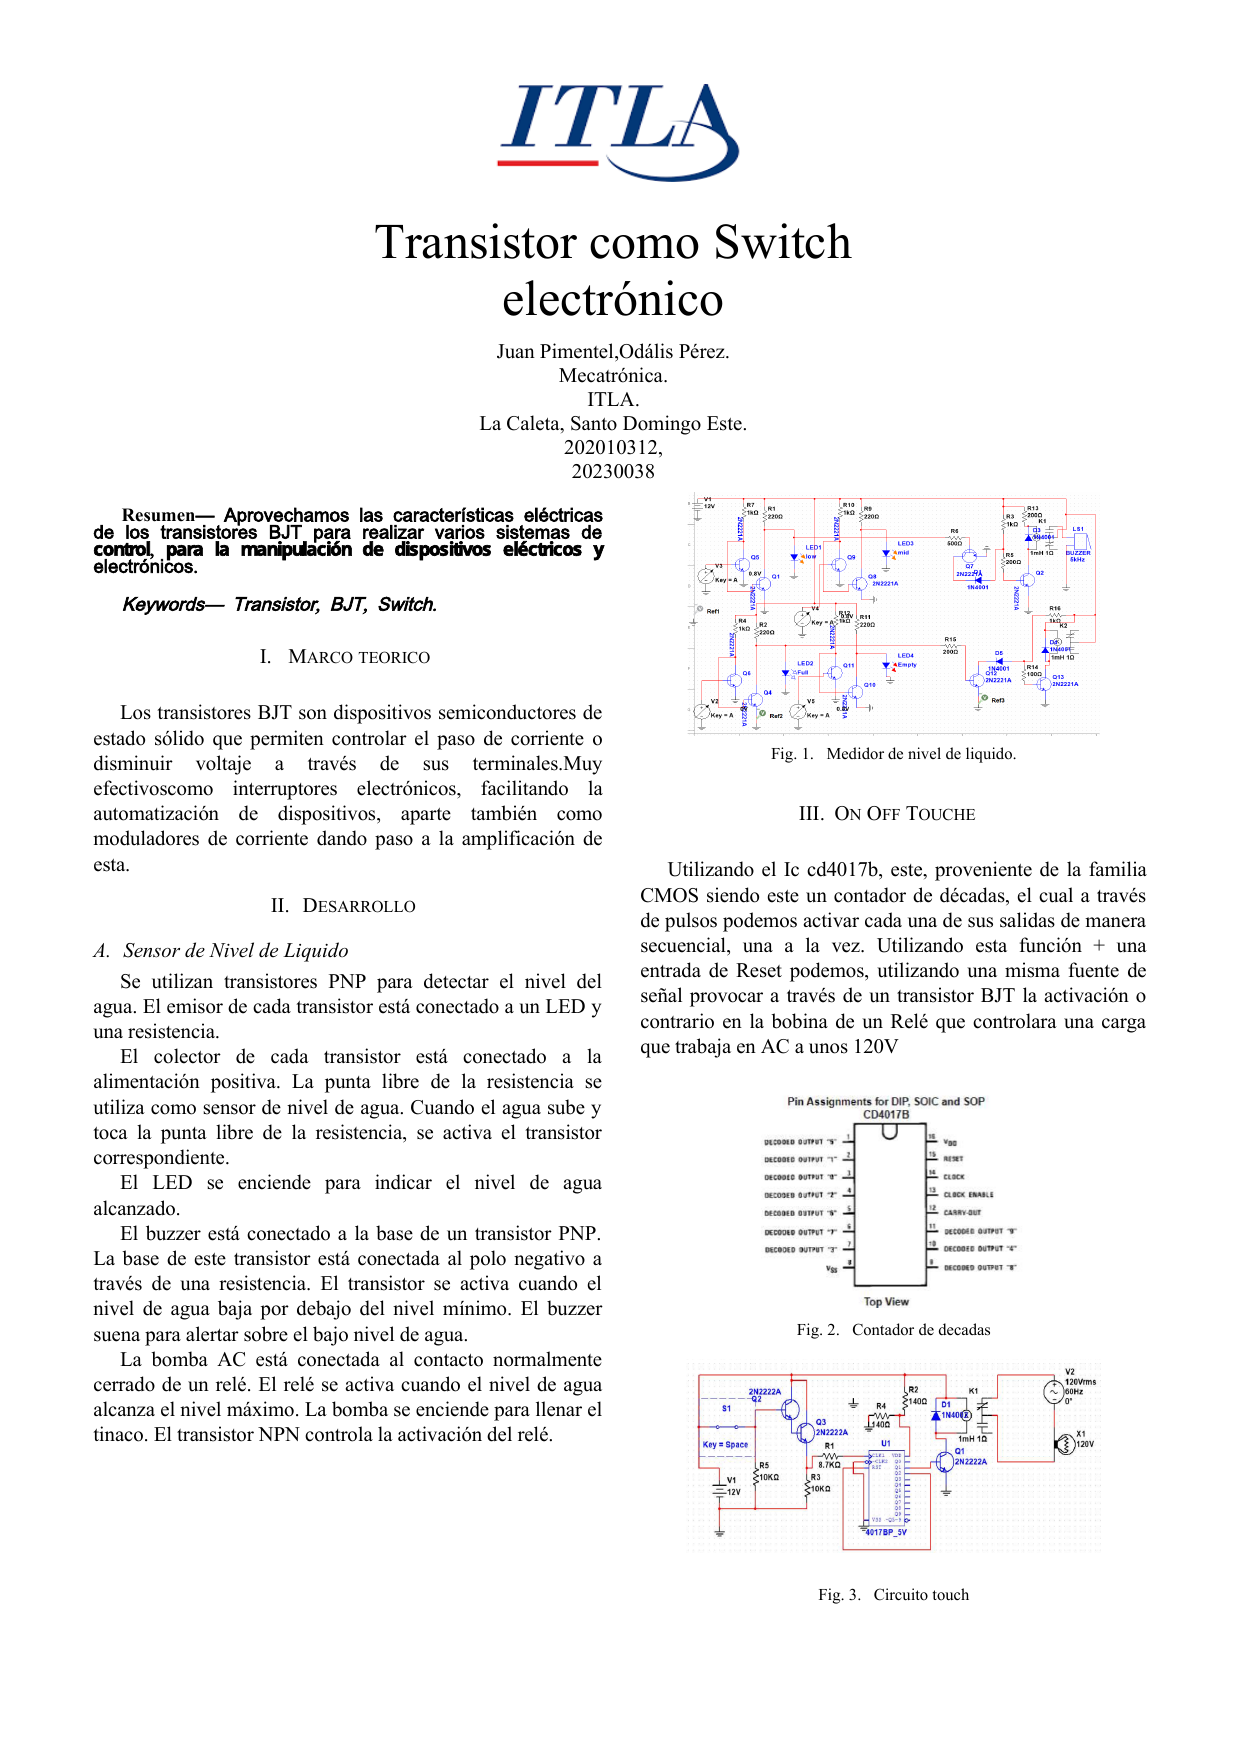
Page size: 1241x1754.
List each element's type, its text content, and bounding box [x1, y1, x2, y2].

subtitle Sensor de Nivel de Liquido [93, 938, 603, 962]
text El buzzer está conectado a la base de un transistor PNP. La base de este transistor está conectada al polo negativo a través de una resistencia. El transistor se activa cuando el nivel de agua baja por debajo del nivel mínimo. El buzzer suena para alertar sobre el bajo nivel de agua. [93, 1221, 603, 1346]
picture [687, 492, 1100, 736]
text Se utilizan transistores PNP para detectar el nivel del agua. El emisor de cada transistor está conectado a un LED y una resistencia. [93, 969, 603, 1043]
text Utilizando el Ic cd4017b, este, proveniente de la familia CMOS siendo este un contador de décadas, el cual a través de pulsos podemos activar cada una de sus salidas de manera secuencial, una a la vez. Utilizando esta función + una entrada de Reset podemos, utilizando una misma fuente de señal provocar a través de un transistor BJT la activación o contrario en la bobina de un Relé que controlara una carga que trabaja en AC a unos 120V [640, 857, 1147, 1058]
text 20230038 [356, 459, 870, 483]
picture [751, 1084, 1036, 1310]
text Resumen— Aprovechamos las características eléctricas de los transistores BJT para realizar varios sistemas de control, para la manipulación de dispositivos eléctricos y electrónicos. [93, 56, 603, 577]
text Keywords— Transistor, BJT, Switch. [148, 598, 603, 615]
picture [684, 1359, 1103, 1556]
subtitle Marco teorico [93, 644, 603, 668]
list Medidor de nivel de liquido. [640, 64, 1147, 763]
text Mecatrónica. [356, 363, 870, 387]
title Transistor como Switch electrónico [356, 56, 870, 326]
list Contador de decadas [640, 1092, 1147, 1339]
text ITLA. [356, 387, 870, 411]
text 202010312, [356, 435, 870, 459]
list Circuito touch [640, 1368, 1147, 1603]
text Keywords— Transistor, BJT, Switch. [93, 598, 194, 615]
text La bomba AC está conectada al contacto normalmente cerrado de un relé. El relé se activa cuando el nivel de agua alcanza el nivel máximo. La bomba se enciende para llenar el tinaco. El transistor NPN controla la activación del relé. [93, 1347, 603, 1446]
subtitle Desarrollo [93, 893, 603, 917]
picture [478, 59, 749, 212]
text El LED se enciende para indicar el nivel de agua alcanzado. [93, 1170, 603, 1219]
text La Caleta, Santo Domingo Este. [356, 411, 870, 435]
text Los transistores BJT son dispositivos semiconductores de estado sólido que permiten controlar el paso de corriente o disminuir voltaje a través de sus terminales.Muy efectivoscomo interruptores electrónicos, facilitando la automatización de dispositivos, aparte también como moduladores de corriente dando paso a la amplificación de esta. [93, 700, 603, 876]
text Juan Pimentel,Odális Pérez. [356, 339, 870, 363]
subtitle On Off Touche [640, 801, 1147, 825]
text El colector de cada transistor está conectado a la alimentación positiva. La punta libre de la resistencia se utiliza como sensor de nivel de agua. Cuando el agua sube y toca la punta libre de la resistencia, se activa el transistor correspondiente. [93, 1044, 603, 1169]
